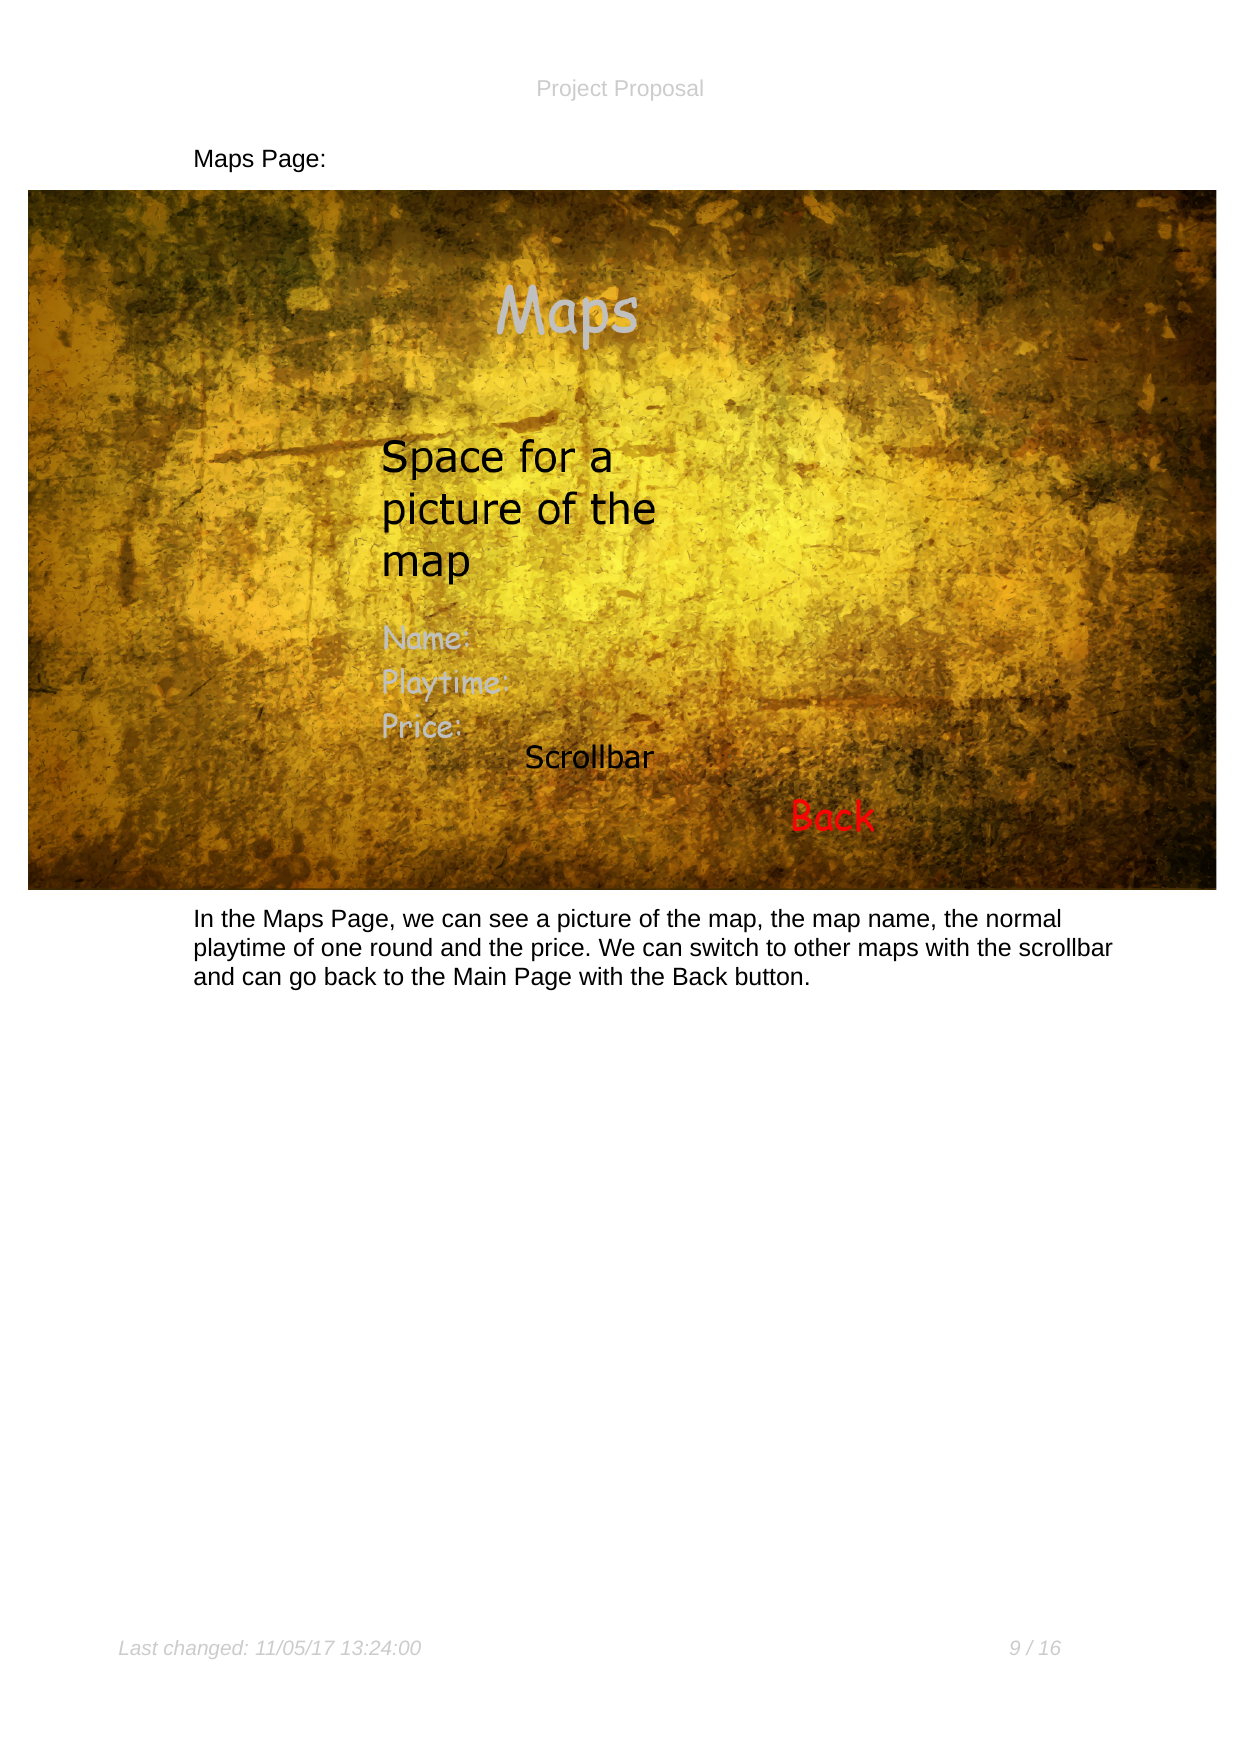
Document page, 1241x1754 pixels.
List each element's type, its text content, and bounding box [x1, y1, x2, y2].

text Maps Page: [193, 144, 1122, 173]
text In the Maps Page, we can see a picture of the map, the map name, the normal playtime of one round and the price. We can switch to other maps with the scrollbar and can go back to the Main Page with the Back button. [193, 891, 1122, 991]
